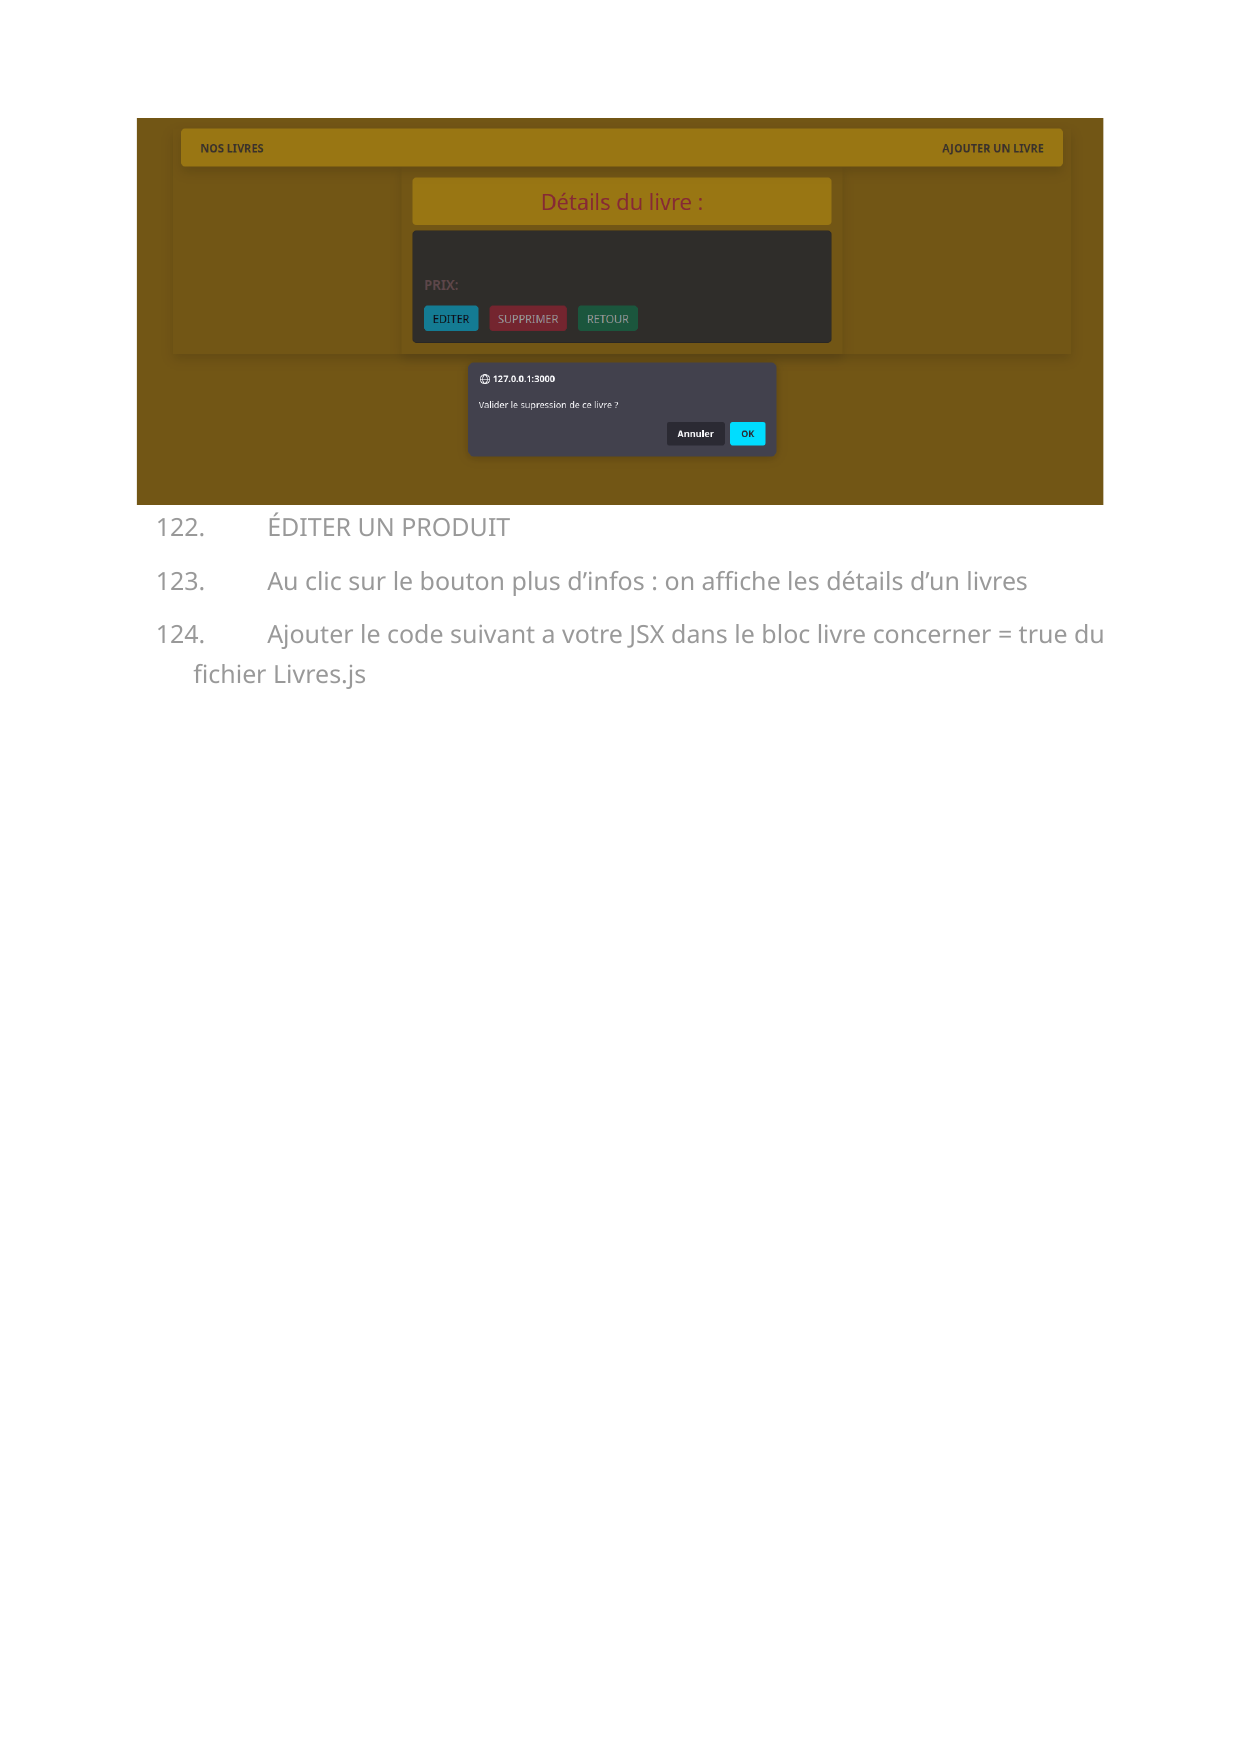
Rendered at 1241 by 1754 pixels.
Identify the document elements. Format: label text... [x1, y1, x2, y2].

list Ajouter le code suivant a votre JSX dans le bloc livre concerner = true du fichier Livres.js [156, 617, 1122, 690]
list ÉDITER UN PRODUIT [156, 118, 1122, 544]
list Au clic sur le bouton plus d’infos : on affiche les détails d’un livres [156, 563, 1122, 597]
picture [136, 118, 1104, 505]
